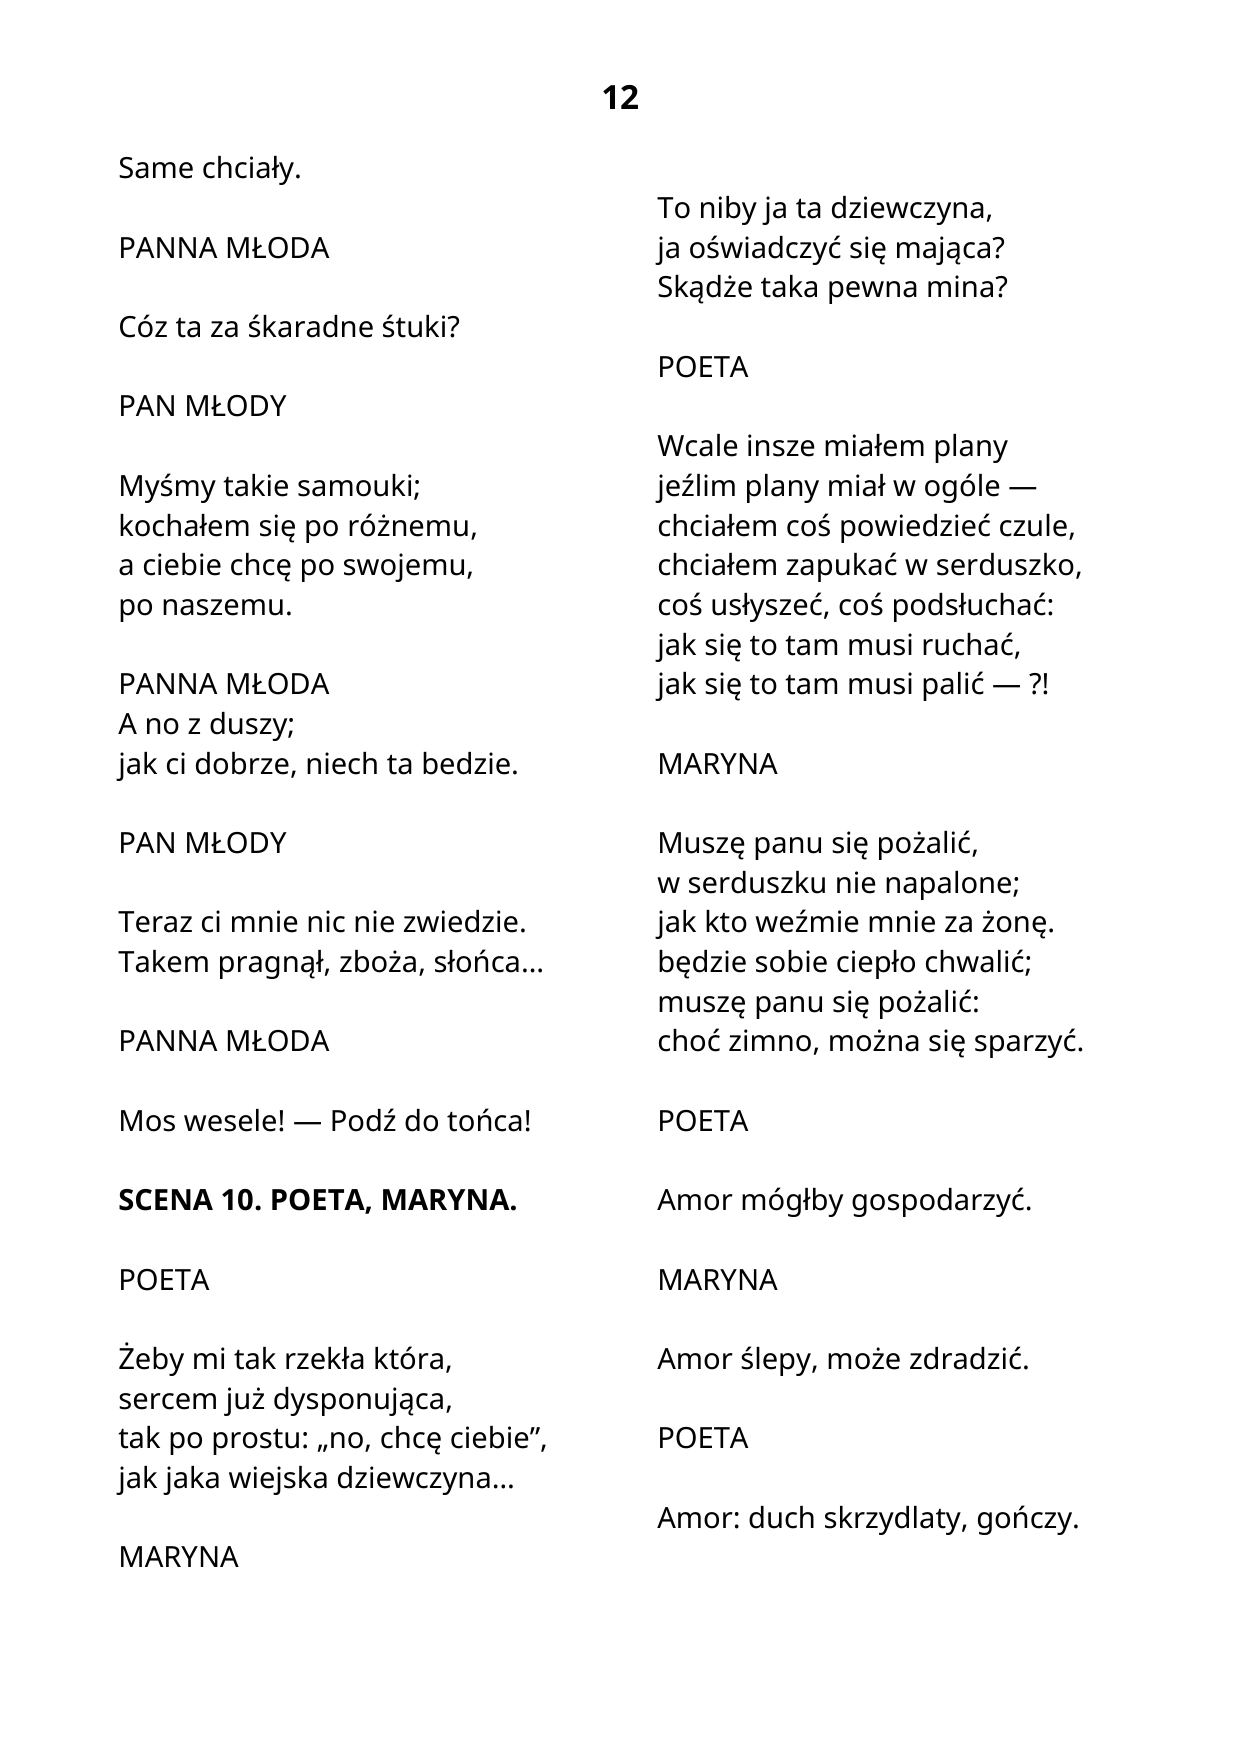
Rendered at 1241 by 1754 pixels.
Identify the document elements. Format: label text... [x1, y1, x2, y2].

text a ciebie chcę po swojemu, [118, 544, 583, 584]
text Muszę panu się pożalić, [657, 822, 1122, 862]
text jak kto weźmie mnie za żonę. [657, 902, 1122, 941]
text Same chciały. [118, 148, 583, 187]
text sercem już dysponująca, [118, 1378, 583, 1418]
text chciałem zapukać w serduszko, [657, 544, 1122, 584]
text po naszemu. [118, 584, 583, 624]
text Teraz ci mnie nic nie zwiedzie. [118, 902, 583, 941]
text w serduszku nie napalone; [657, 862, 1122, 902]
text SCENA 10. POETA, MARYNA. [118, 1179, 583, 1219]
text chciałem coś powiedzieć czule, [657, 505, 1122, 544]
text A no z duszy; [118, 703, 583, 743]
text coś usłyszeć, coś podsłuchać: [657, 584, 1122, 624]
text Cóz ta za śkaradne śtuki? [118, 306, 583, 346]
text POETA [657, 1418, 1122, 1457]
text Wcale insze miałem plany [657, 425, 1122, 465]
text MARYNA [657, 743, 1122, 783]
text choć zimno, można się sparzyć. [657, 1021, 1122, 1060]
text MARYNA [657, 1259, 1122, 1298]
text Myśmy takie samouki; [118, 465, 583, 505]
text jeźlim plany miał w ogóle — [657, 465, 1122, 505]
text jak jaka wiejska dziewczyna… [118, 1457, 583, 1497]
text Żeby mi tak rzekła która, [118, 1338, 583, 1378]
text Amor mógłby gospodarzyć. [657, 1179, 1122, 1219]
text PAN MŁODY [118, 386, 583, 425]
text PANNA MŁODA [118, 1021, 583, 1060]
text ja oświadczyć się mająca? [657, 227, 1122, 267]
text POETA [657, 1100, 1122, 1140]
text tak po prostu: „no, chcę ciebie”, [118, 1418, 583, 1457]
text jak się to tam musi ruchać, [657, 624, 1122, 663]
text Skądże taka pewna mina? [657, 267, 1122, 306]
text POETA [657, 346, 1122, 386]
text Mos wesele! — Podź do tońca! [118, 1100, 583, 1140]
text Amor ślepy, może zdradzić. [657, 1338, 1122, 1378]
text kochałem się po różnemu, [118, 505, 583, 544]
text POETA [118, 1259, 583, 1298]
text będzie sobie ciepło chwalić; [657, 941, 1122, 981]
text MARYNA [118, 1537, 583, 1576]
text muszę panu się pożalić: [657, 981, 1122, 1021]
text To niby ja ta dziewczyna, [657, 187, 1122, 227]
text PAN MŁODY [118, 822, 583, 862]
text PANNA MŁODA [118, 227, 583, 267]
text jak się to tam musi palić — ?! [657, 663, 1122, 703]
text jak ci dobrze, niech ta bedzie. [118, 743, 583, 783]
text PANNA MŁODA [118, 663, 583, 703]
text Amor: duch skrzydlaty, gończy. [657, 1497, 1122, 1537]
text Takem pragnął, zboża, słońca… [118, 941, 583, 981]
